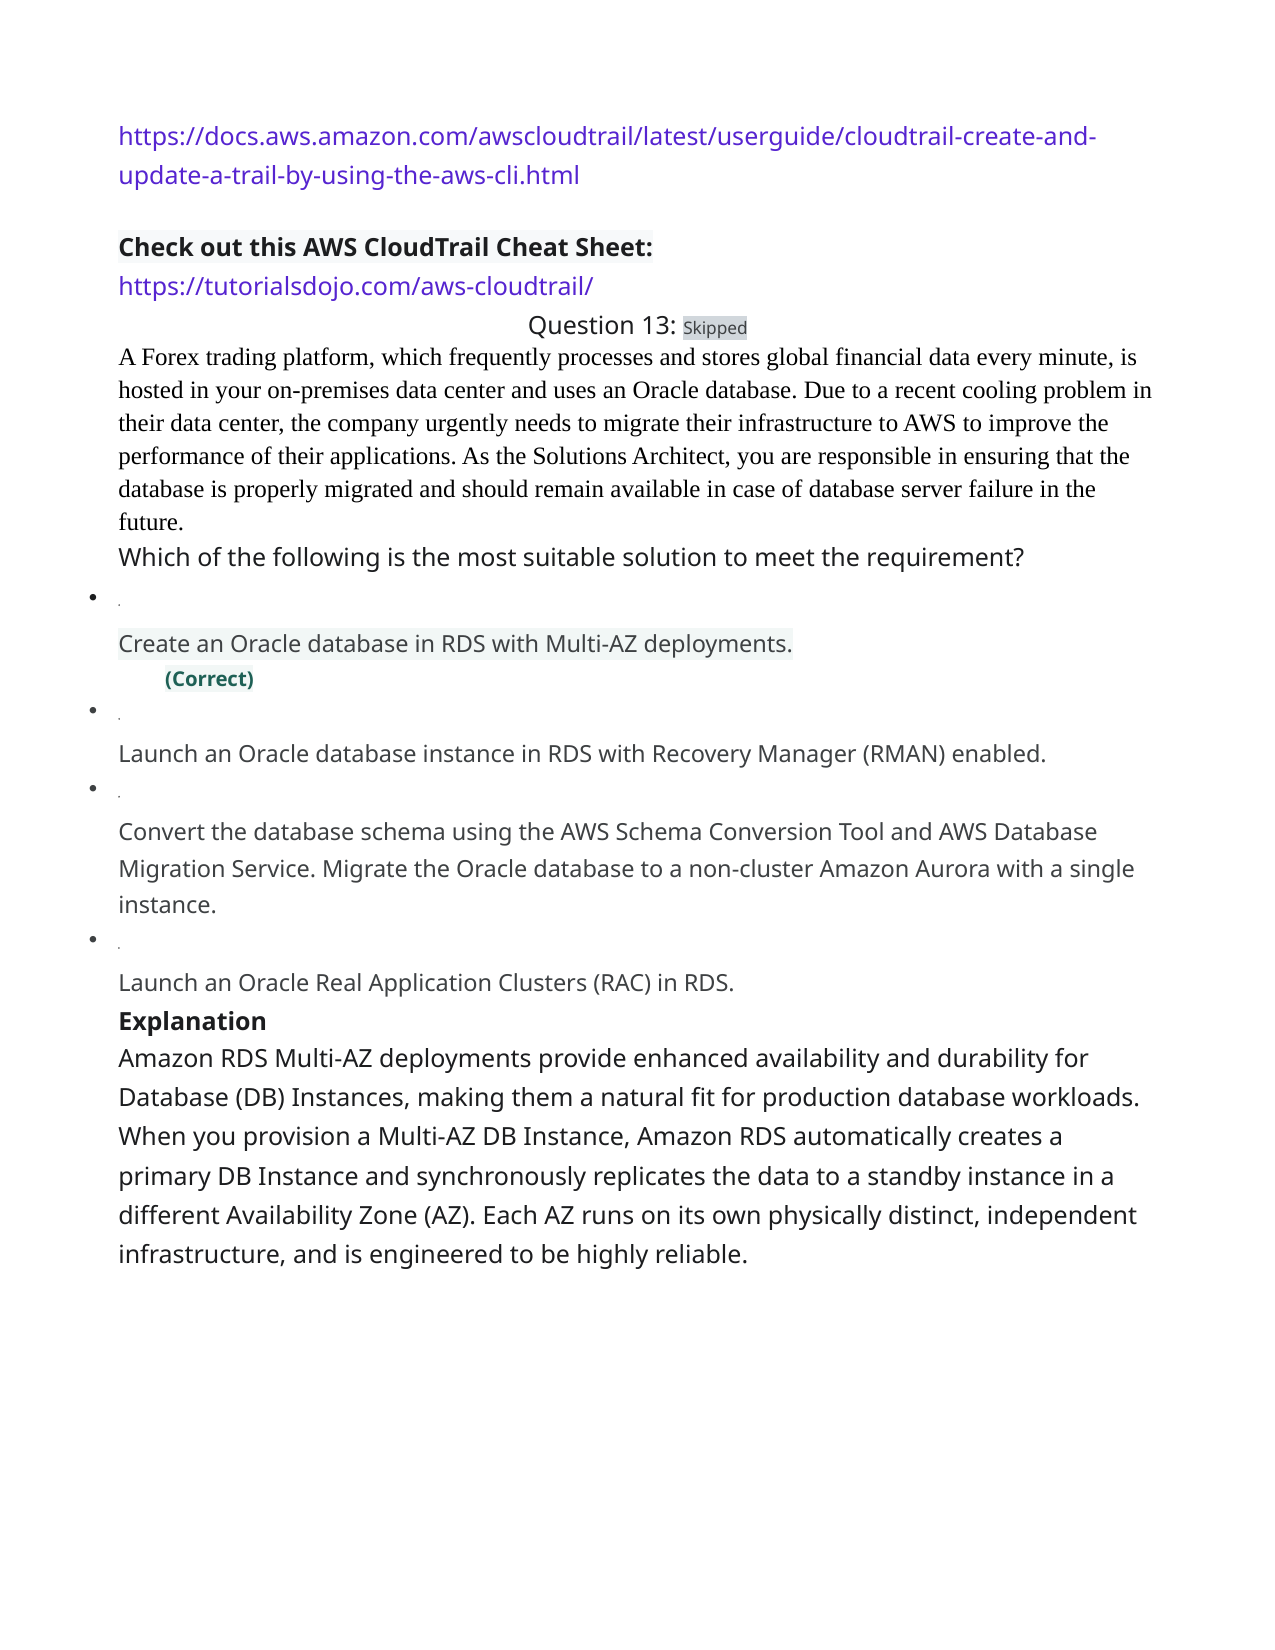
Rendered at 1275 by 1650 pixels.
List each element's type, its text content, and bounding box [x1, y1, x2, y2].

list ​ [118, 774, 1157, 803]
list ​ [118, 926, 1157, 954]
text Amazon RDS Multi-AZ deployments provide enhanced availability and durability for Database (DB) Instances, making them a natural fit for production database workloads. When you provision a Multi-AZ DB Instance, Amazon RDS automatically creates a primary DB Instance and synchronously replicates the data to a standby instance in a different Availability Zone (AZ). Each AZ runs on its own physically distinct, independent infrastructure, and is engineered to be highly reliable. [118, 1041, 1157, 1271]
text https://tutorialsdojo.com/aws-cloudtrail/ [118, 269, 1157, 303]
list ​ [118, 696, 1157, 725]
list ​ [118, 579, 1157, 613]
text Which of the following is the most suitable solution to meet the requirement? [118, 540, 1157, 574]
list Launch an Oracle Real Application Clusters (RAC) in RDS. [118, 967, 1157, 998]
list Launch an Oracle database instance in RDS with Recovery Manager (RMAN) enabled. [118, 737, 1157, 769]
list Convert the database schema using the AWS Schema Conversion Tool and AWS Database Migration Service. Migrate the Oracle database to a non-cluster Amazon Aurora with a single instance. [118, 815, 1157, 921]
text https://docs.aws.amazon.com/awscloudtrail/latest/userguide/cloudtrail-create-and-update-a-trail-by-using-the-aws-cli.html [118, 118, 1157, 191]
subtitle Explanation [118, 1003, 1157, 1037]
list Create an Oracle database in RDS with Multi-AZ deployments. [118, 628, 1157, 660]
text Question 13: Skipped [118, 308, 1157, 342]
text A Forex trading platform, which frequently processes and stores global financial data every minute, is hosted in your on-premises data center and uses an Oracle database. Due to a recent cooling problem in their data center, the company urgently needs to migrate their infrastructure to AWS to improve the performance of their applications. As the Solutions Architect, you are responsible in ensuring that the database is properly migrated and should remain available in case of database server failure in the future. [118, 342, 1157, 536]
list (Correct) [165, 664, 1157, 692]
text Check out this AWS CloudTrail Cheat Sheet: [118, 229, 1157, 263]
